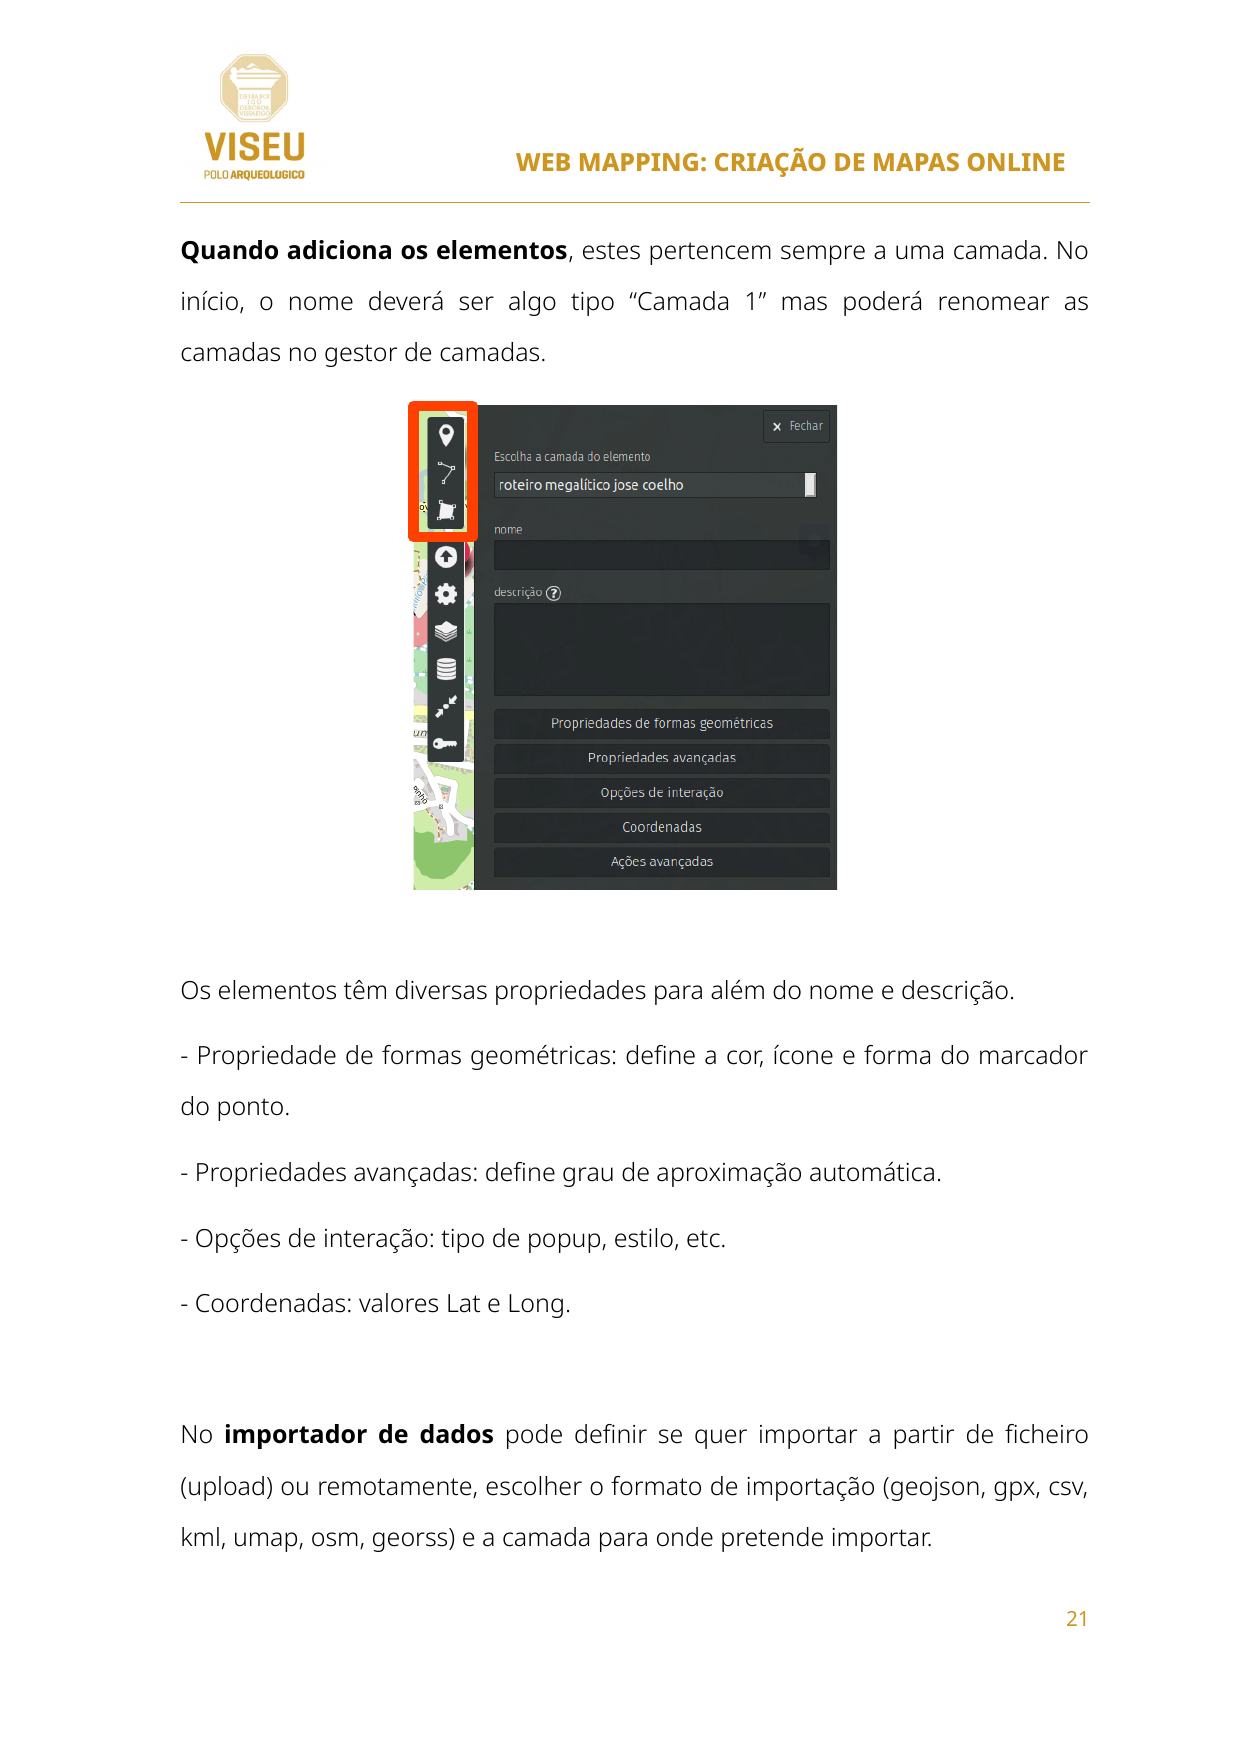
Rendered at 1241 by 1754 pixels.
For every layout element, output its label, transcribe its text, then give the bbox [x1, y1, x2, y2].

picture [413, 405, 838, 890]
text No importador de dados pode definir se quer importar a partir de ficheiro (upload) ou remotamente, escolher o formato de importação (geojson, gpx, csv, kml, umap, osm, georss) e a camada para onde pretende importar. [180, 1417, 1090, 1553]
text Quando adiciona os elementos, estes pertencem sempre a uma camada. No início, o nome deverá ser algo tipo “Camada 1” mas poderá renomear as camadas no gestor de camadas. [180, 232, 1090, 368]
text - Propriedades avançadas: define grau de aproximação automática. [180, 1155, 1090, 1189]
text - Opções de interação: tipo de popup, estilo, etc. [180, 1220, 1090, 1254]
text - Propriedade de formas geométricas: define a cor, ícone e forma do marcador do ponto. [180, 1038, 1090, 1123]
text - Coordenadas: valores Lat e Long. [180, 1286, 1090, 1320]
picture [419, 411, 467, 532]
text Os elementos têm diversas propriedades para além do nome e descrição. [180, 972, 1090, 1006]
